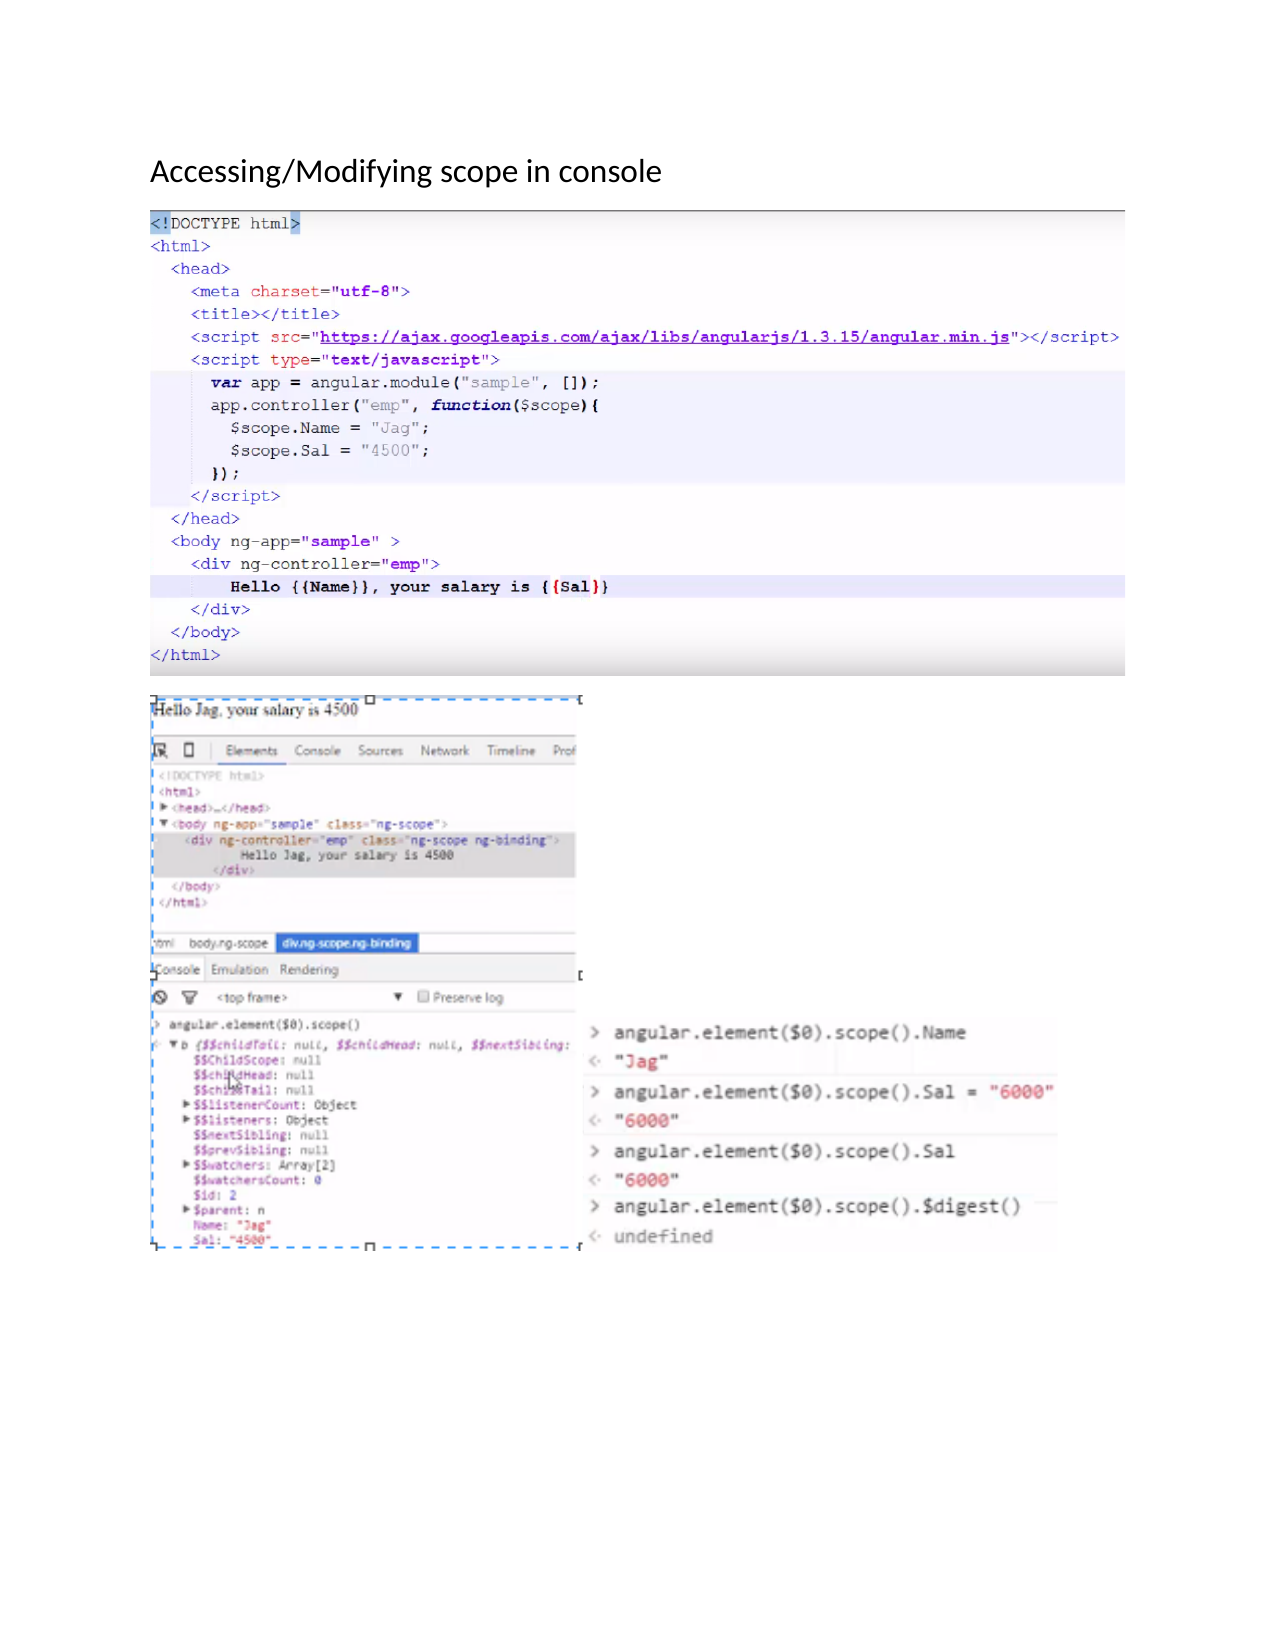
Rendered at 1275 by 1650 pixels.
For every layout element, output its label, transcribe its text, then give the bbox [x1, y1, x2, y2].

picture [150, 695, 1058, 1252]
text Accessing/Modifying scope in console [150, 150, 1125, 191]
picture [150, 210, 1125, 676]
